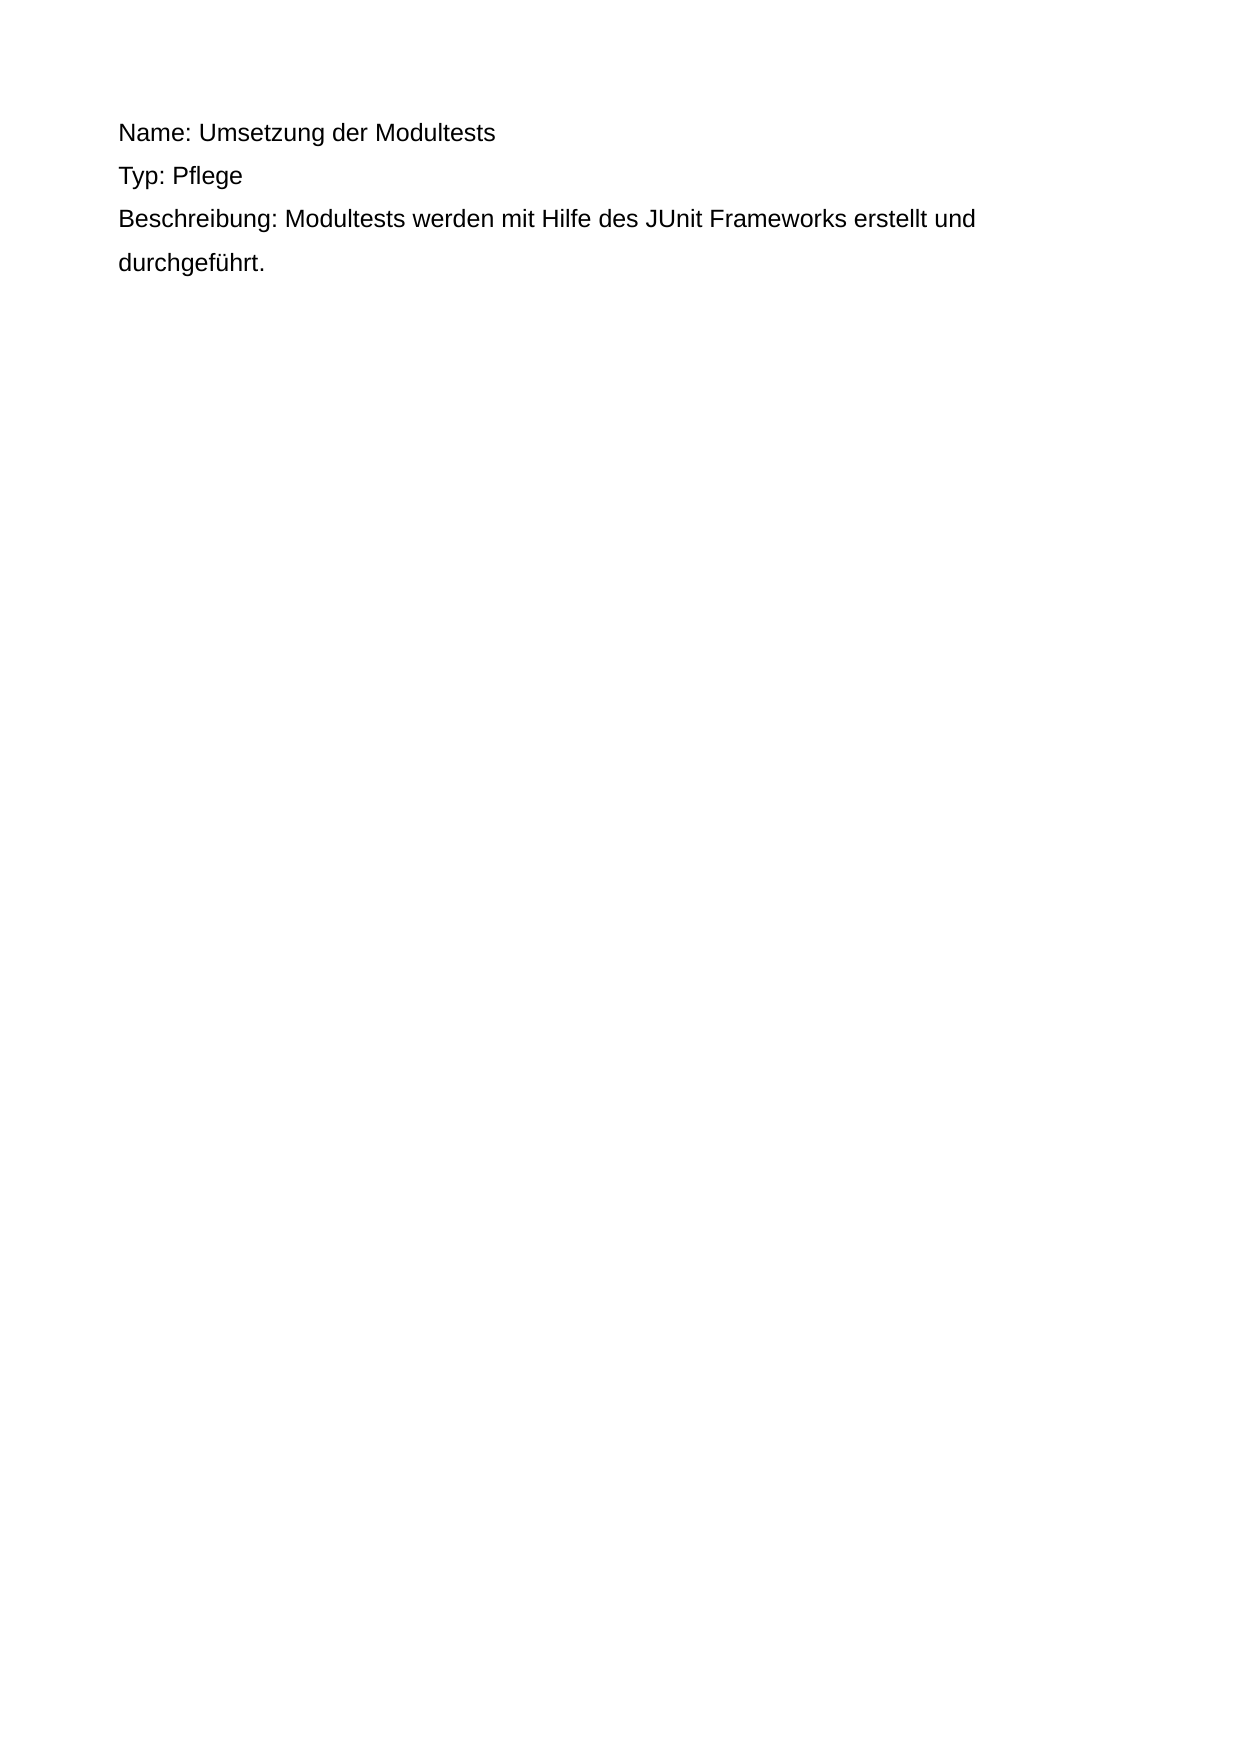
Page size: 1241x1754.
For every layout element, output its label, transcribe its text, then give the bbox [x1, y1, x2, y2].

text Name: Umsetzung der Modultests Typ: Pflege [118, 118, 1122, 190]
text Beschreibung: Modultests werden mit Hilfe des JUnit Frameworks erstellt und durchgeführt. [118, 204, 1122, 276]
